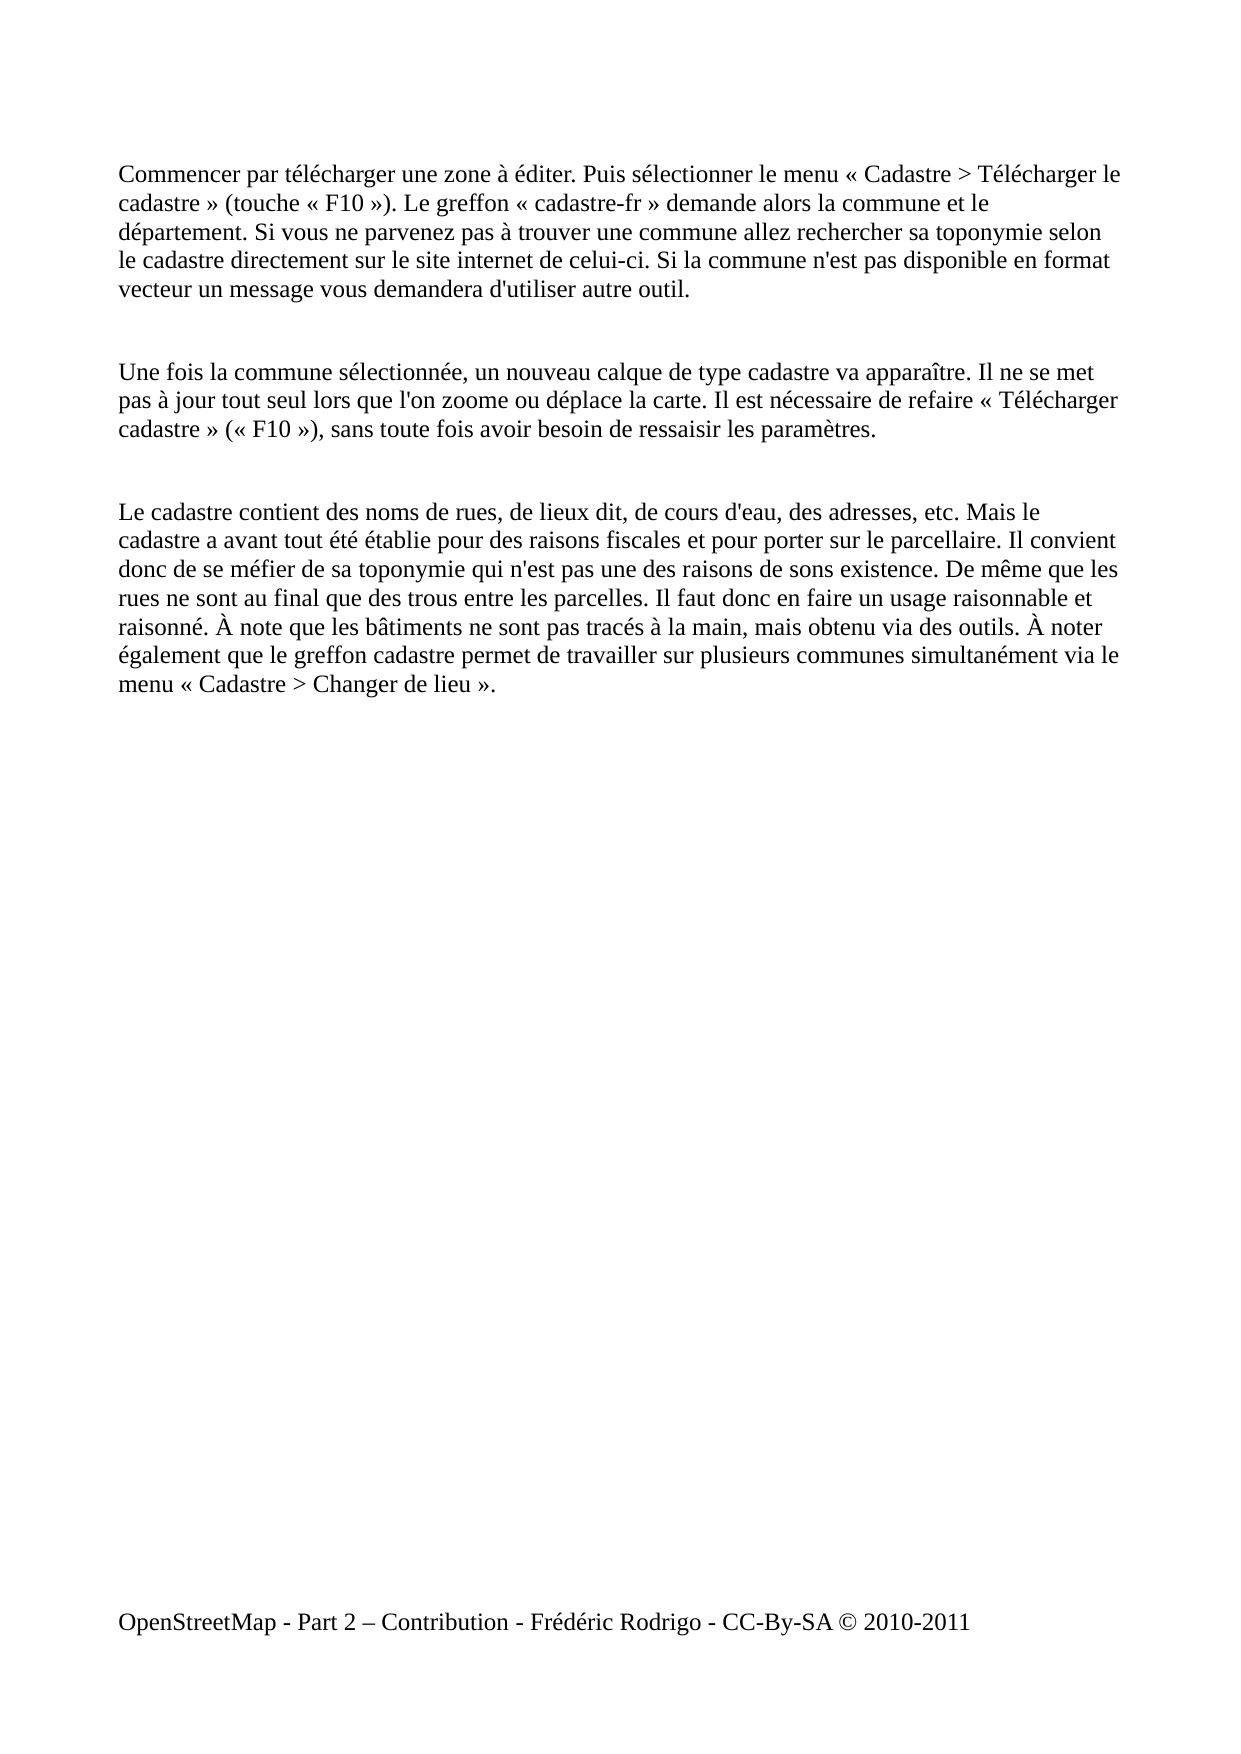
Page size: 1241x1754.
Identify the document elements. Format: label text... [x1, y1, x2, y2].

text Commencer par télécharger une zone à éditer. Puis sélectionner le menu « Cadastre > Télécharger le cadastre » (touche « F10 »). Le greffon « cadastre-fr » demande alors la commune et le département. Si vous ne parvenez pas à trouver une commune allez rechercher sa toponymie selon le cadastre directement sur le site internet de celui-ci. Si la commune n'est pas disponible en format vecteur un message vous demandera d'utiliser autre outil. [118, 159, 1122, 303]
text Le cadastre contient des noms de rues, de lieux dit, de cours d'eau, des adresses, etc. Mais le cadastre a avant tout été établie pour des raisons fiscales et pour porter sur le parcellaire. Il convient donc de se méfier de sa toponymie qui n'est pas une des raisons de sons existence. De même que les rues ne sont au final que des trous entre les parcelles. Il faut donc en faire un usage raisonnable et raisonné. À note que les bâtiments ne sont pas tracés à la main, mais obtenu via des outils. À noter également que le greffon cadastre permet de travailler sur plusieurs communes simultanément via le menu « Cadastre > Changer de lieu ». [118, 497, 1122, 698]
text Une fois la commune sélectionnée, un nouveau calque de type cadastre va apparaître. Il ne se met pas à jour tout seul lors que l'on zoome ou déplace la carte. Il est nécessaire de refaire « Télécharger cadastre » (« F10 »), sans toute fois avoir besoin de ressaisir les paramètres. [118, 357, 1122, 443]
